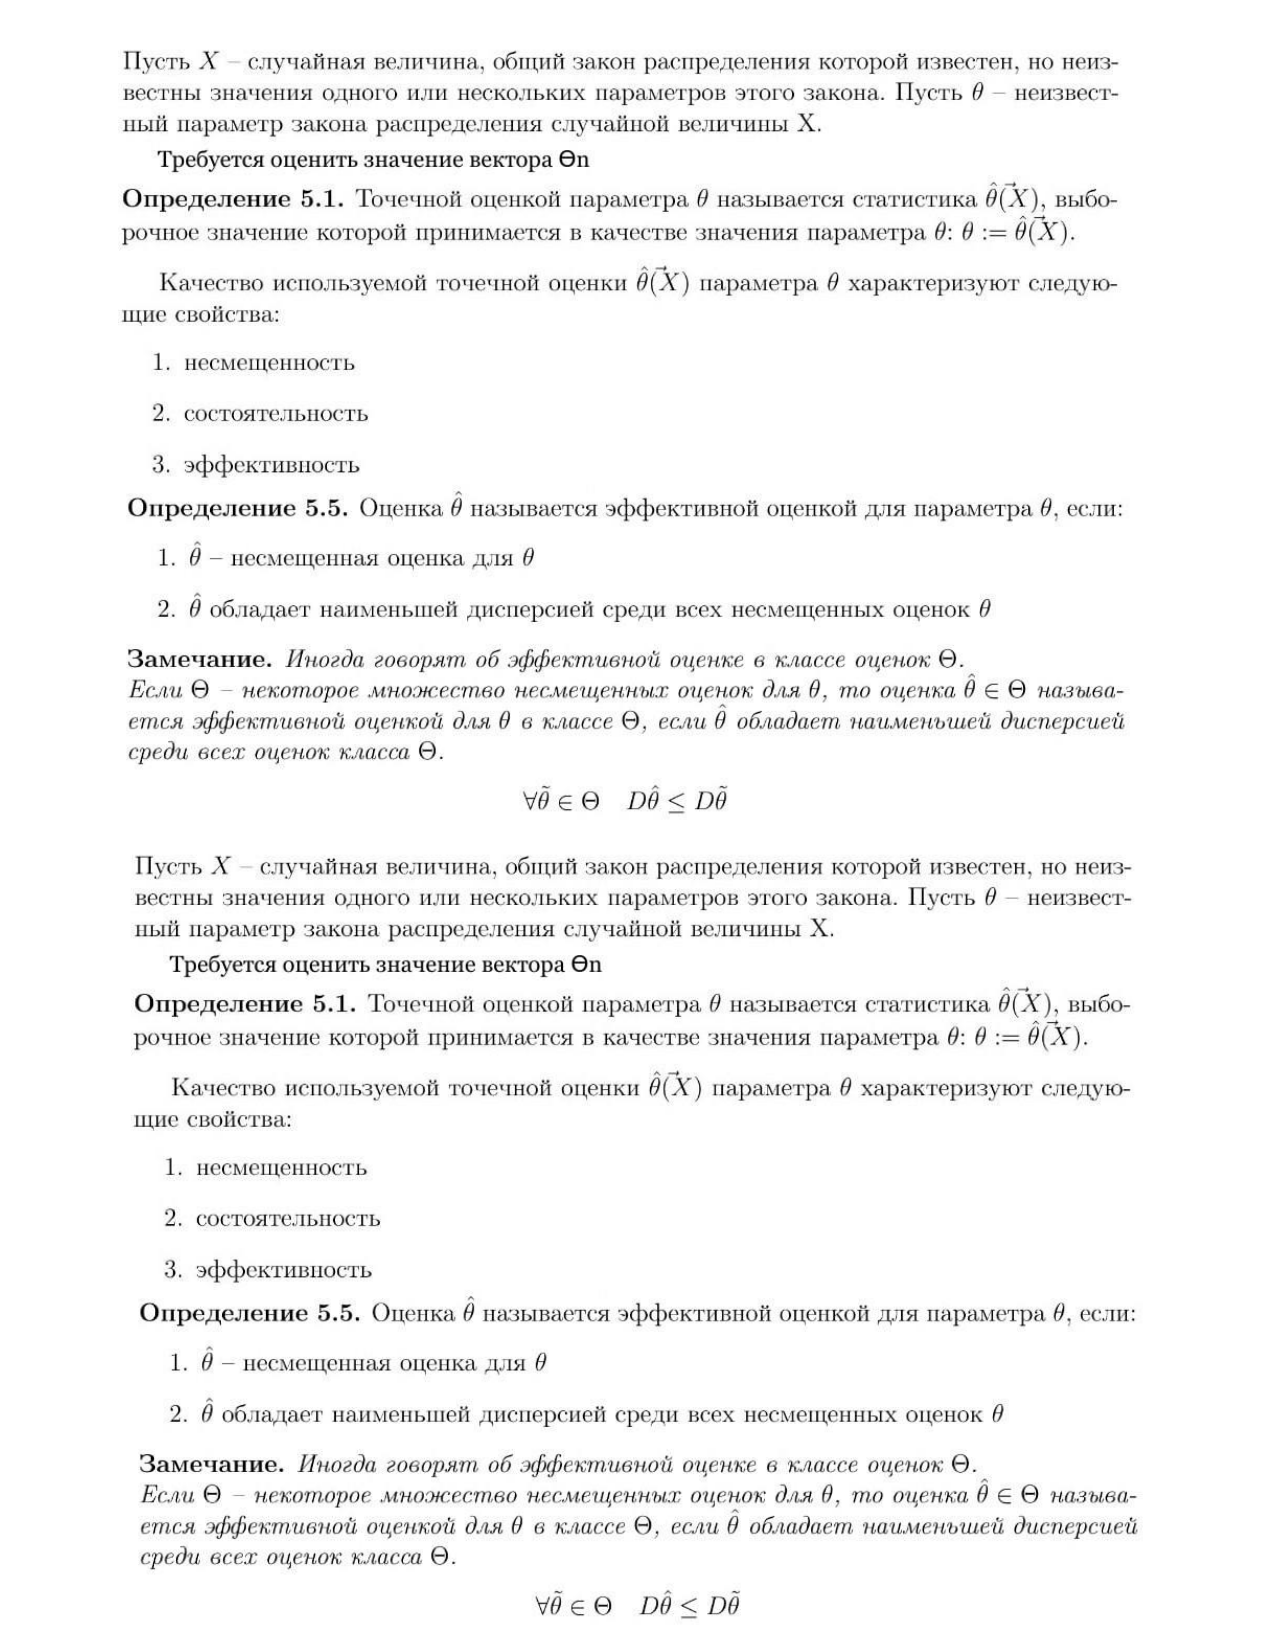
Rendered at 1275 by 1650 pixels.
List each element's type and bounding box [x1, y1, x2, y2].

picture [130, 838, 1151, 1631]
picture [118, 33, 1138, 826]
